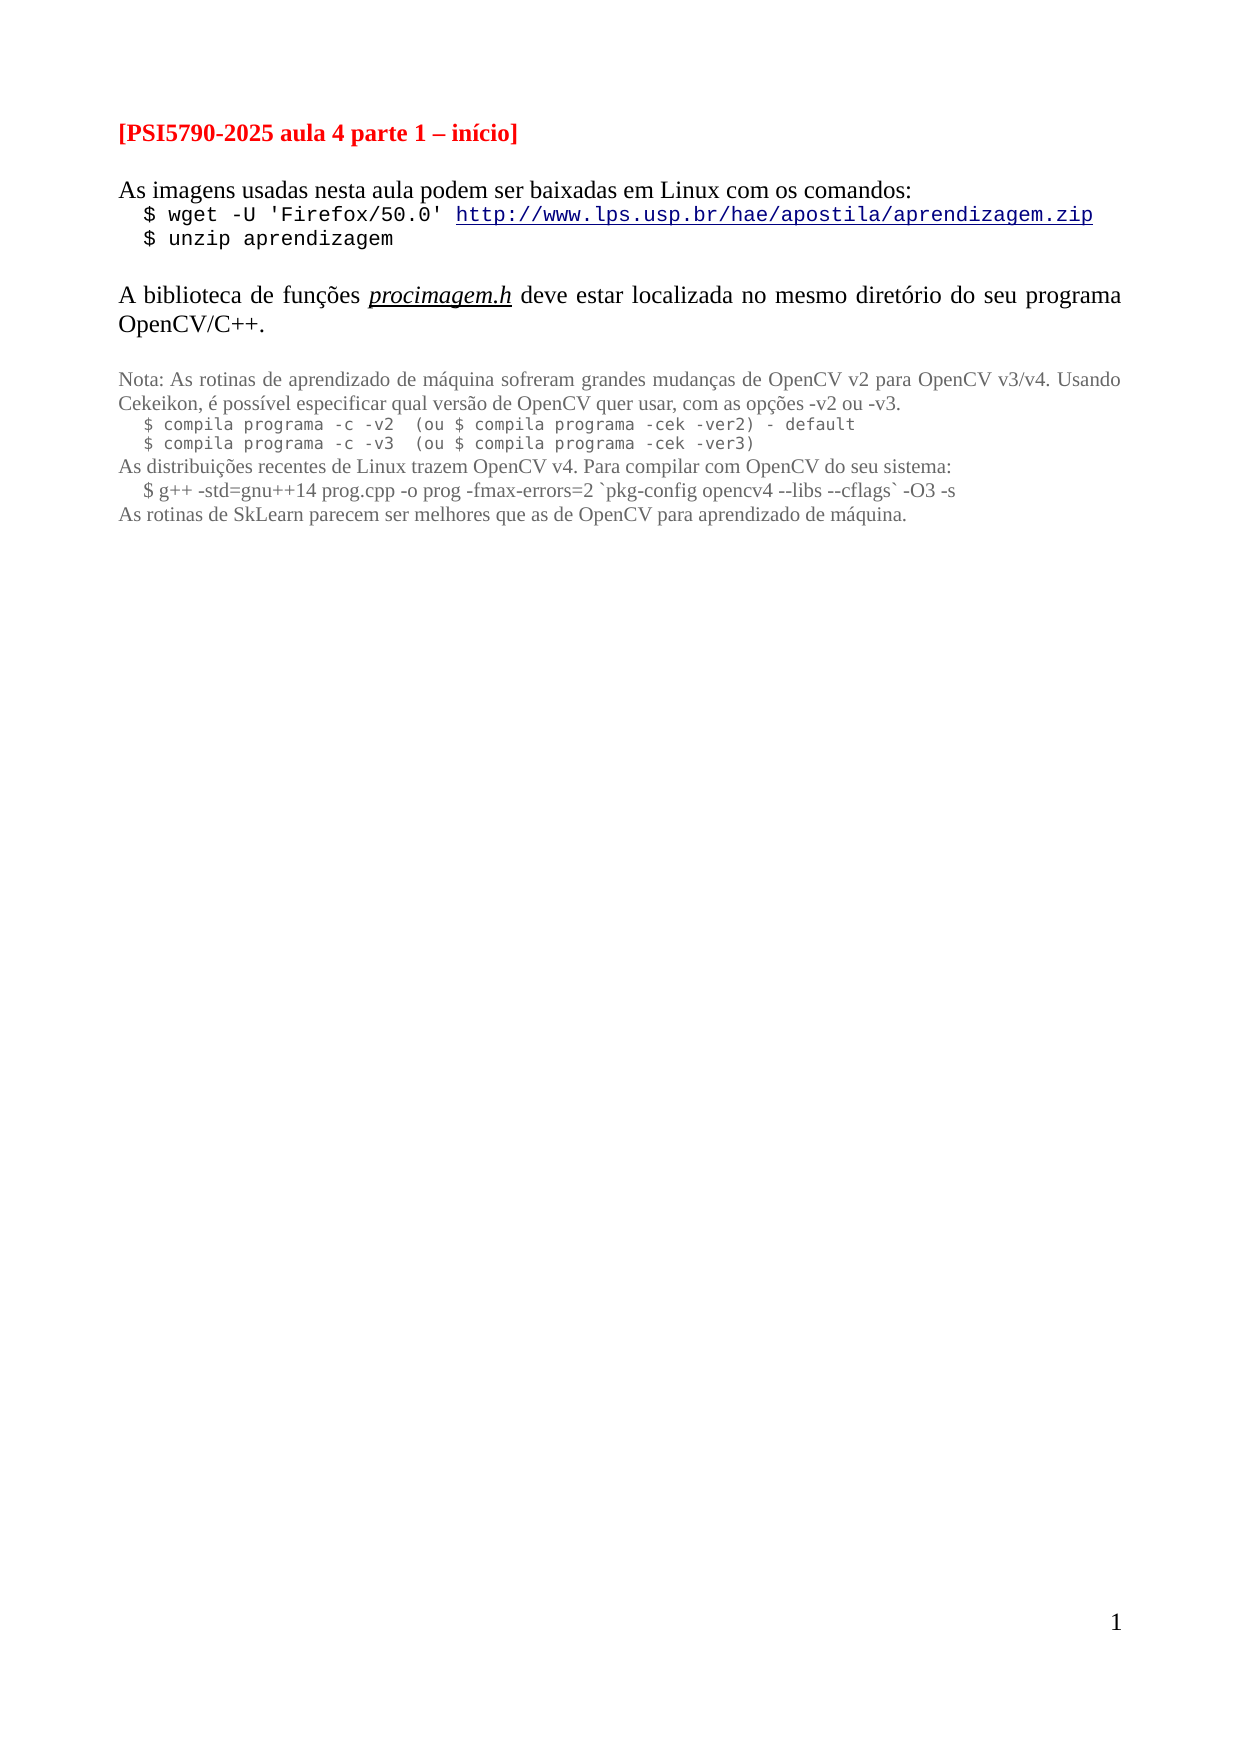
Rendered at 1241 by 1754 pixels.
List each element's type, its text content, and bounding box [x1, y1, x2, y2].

text As imagens usadas nesta aula podem ser baixadas em Linux com os comandos: [118, 176, 1122, 204]
text $ compila programa -c -v3 (ou $ compila programa -cek -ver3) [118, 434, 1122, 453]
text Nota: As rotinas de aprendizado de máquina sofreram grandes mudanças de OpenCV v2 para OpenCV v3/v4. Usando Cekeikon, é possível especificar qual versão de OpenCV quer usar, com as opções -v2 ou -v3. [118, 367, 1122, 415]
text A biblioteca de funções procimagem.h deve estar localizada no mesmo diretório do seu programa OpenCV/C++. [118, 280, 1122, 338]
text $ wget -U 'Firefox/50.0' http://www.lps.usp.br/hae/apostila/aprendizagem.zip [118, 204, 1122, 228]
text [PSI5790-2025 aula 4 parte 1 – início] [118, 118, 1122, 147]
text $ unzip aprendizagem [118, 228, 1122, 252]
text $ compila programa -c -v2 (ou $ compila programa -cek -ver2) - default [118, 415, 1122, 434]
text As rotinas de SkLearn parecem ser melhores que as de OpenCV para aprendizado de máquina. [118, 502, 1122, 526]
text As distribuições recentes de Linux trazem OpenCV v4. Para compilar com OpenCV do seu sistema: [118, 453, 1122, 478]
text $ g++ -std=gnu++14 prog.cpp -o prog -fmax-errors=2 `pkg-config opencv4 --libs --cflags` -O3 -s [118, 478, 1122, 502]
